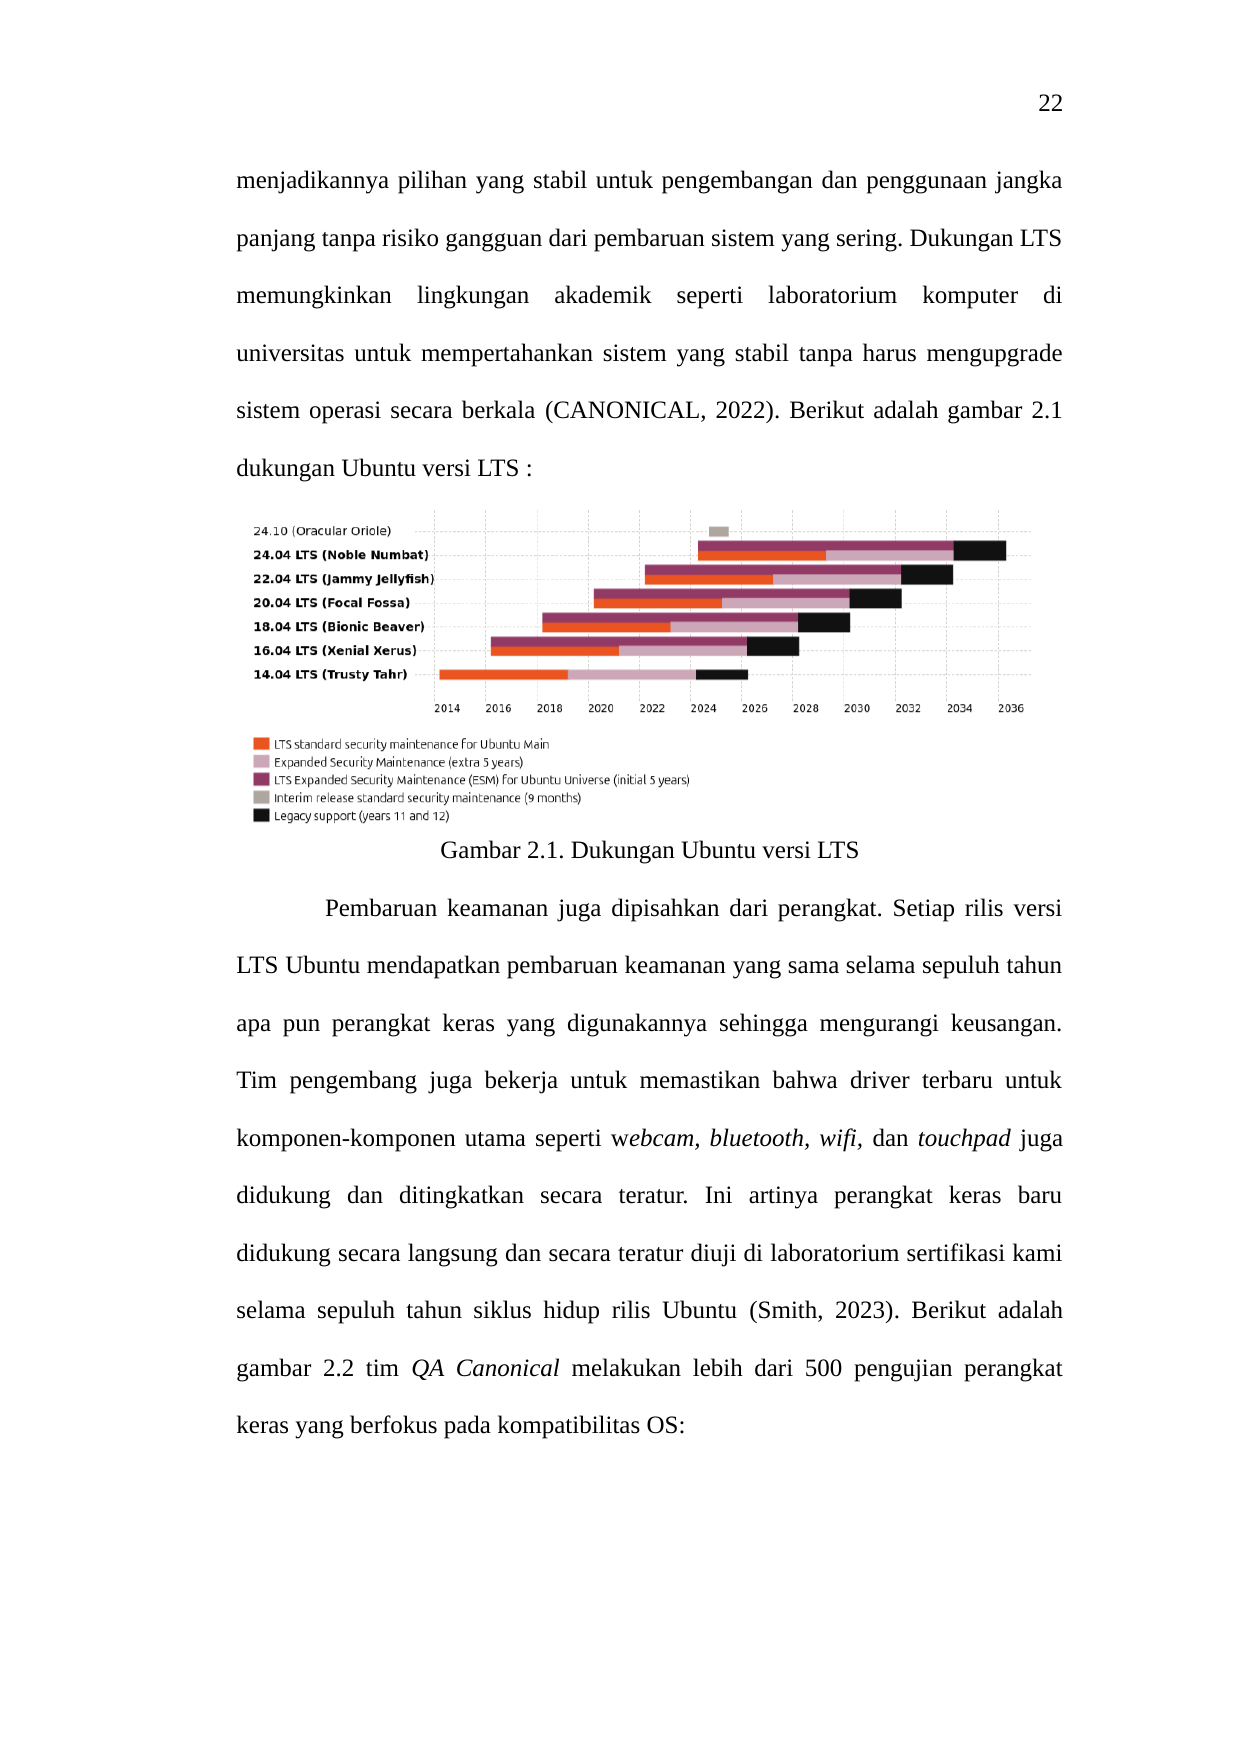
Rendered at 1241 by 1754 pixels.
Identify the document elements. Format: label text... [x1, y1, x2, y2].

text Pembaruan keamanan juga dipisahkan dari perangkat. Setiap rilis versi LTS Ubuntu mendapatkan pembaruan keamanan yang sama selama sepuluh tahun apa pun perangkat keras yang digunakannya sehingga mengurangi keusangan. Tim pengembang juga bekerja untuk memastikan bahwa driver terbaru untuk komponen-komponen utama seperti webcam, bluetooth, wifi, dan touchpad juga didukung dan ditingkatkan secara teratur. Ini artinya perangkat keras baru didukung secara langsung dan secara teratur diuji di laboratorium sertifikasi kami selama sepuluh tahun siklus hidup rilis Ubuntu (Smith, 2023)⁠. Berikut adalah gambar 2.2 tim QA Canonical melakukan lebih dari 500 pengujian perangkat keras yang berfokus pada kompatibilitas OS: [236, 893, 1063, 1439]
text Gambar 2.1. Dukungan Ubuntu versi LTS [236, 836, 1063, 864]
picture [236, 510, 1063, 836]
text menjadikannya pilihan yang stabil untuk pengembangan dan penggunaan jangka panjang tanpa risiko gangguan dari pembaruan sistem yang sering. Dukungan LTS memungkinkan lingkungan akademik seperti laboratorium komputer di universitas untuk mempertahankan sistem yang stabil tanpa harus mengupgrade sistem operasi secara berkala (CANONICAL, 2022)⁠. Berikut adalah gambar 2.1 dukungan Ubuntu versi LTS : [236, 165, 1063, 482]
